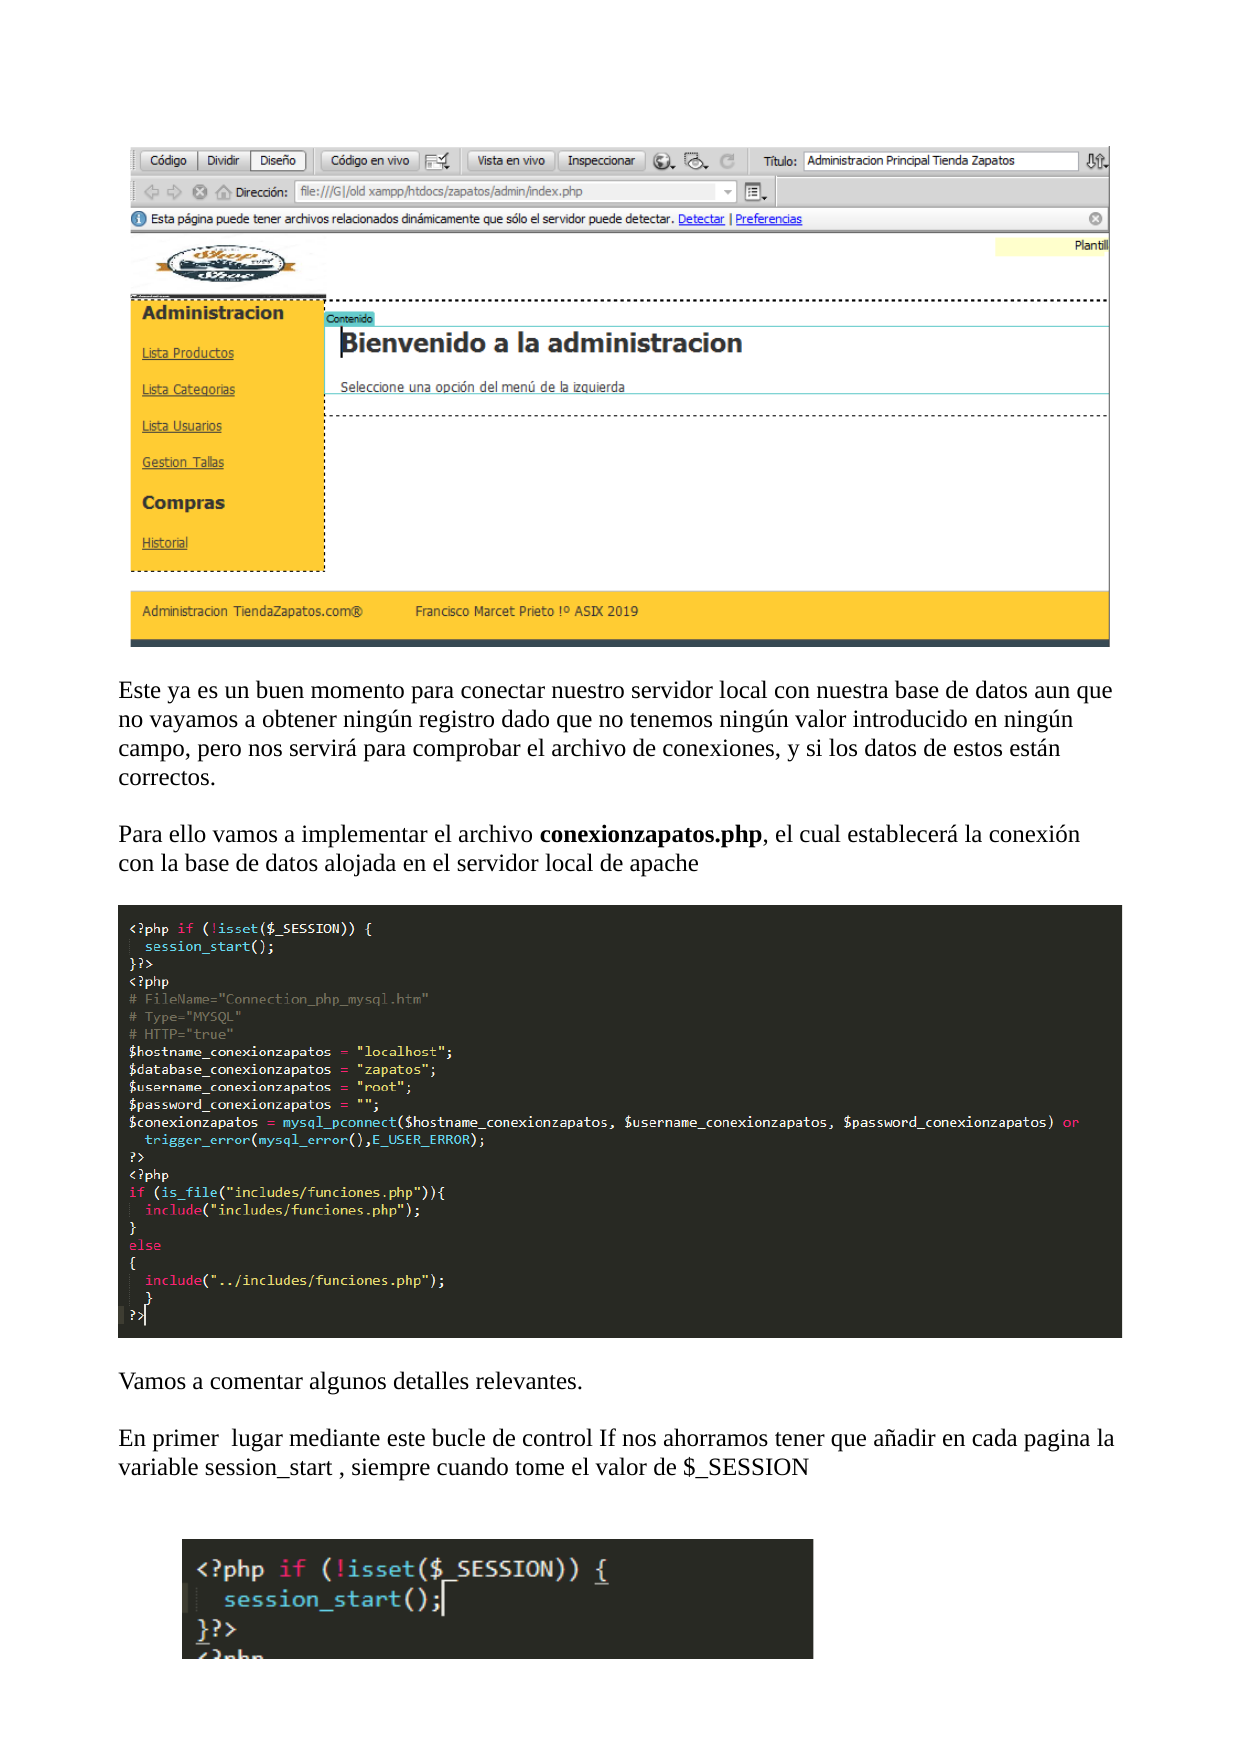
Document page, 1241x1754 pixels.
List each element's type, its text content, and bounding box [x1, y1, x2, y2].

picture [182, 1539, 814, 1659]
text Para ello vamos a implementar el archivo conexionzapatos.php, el cual establecerá la conexión con la base de datos alojada en el servidor local de apache [118, 819, 1122, 877]
text Vamos a comentar algunos detalles relevantes. [118, 1366, 1122, 1395]
picture [130, 146, 1110, 647]
text En primer lugar mediante este bucle de control If nos ahorramos tener que añadir en cada pagina la variable session_start , siempre cuando tome el valor de $_SESSION [118, 1423, 1122, 1481]
picture [118, 905, 1123, 1338]
text Este ya es un buen momento para conectar nuestro servidor local con nuestra base de datos aun que no vayamos a obtener ningún registro dado que no tenemos ningún valor introducido en ningún campo, pero nos servirá para comprobar el archivo de conexiones, y si los datos de estos están correctos. [118, 676, 1122, 791]
